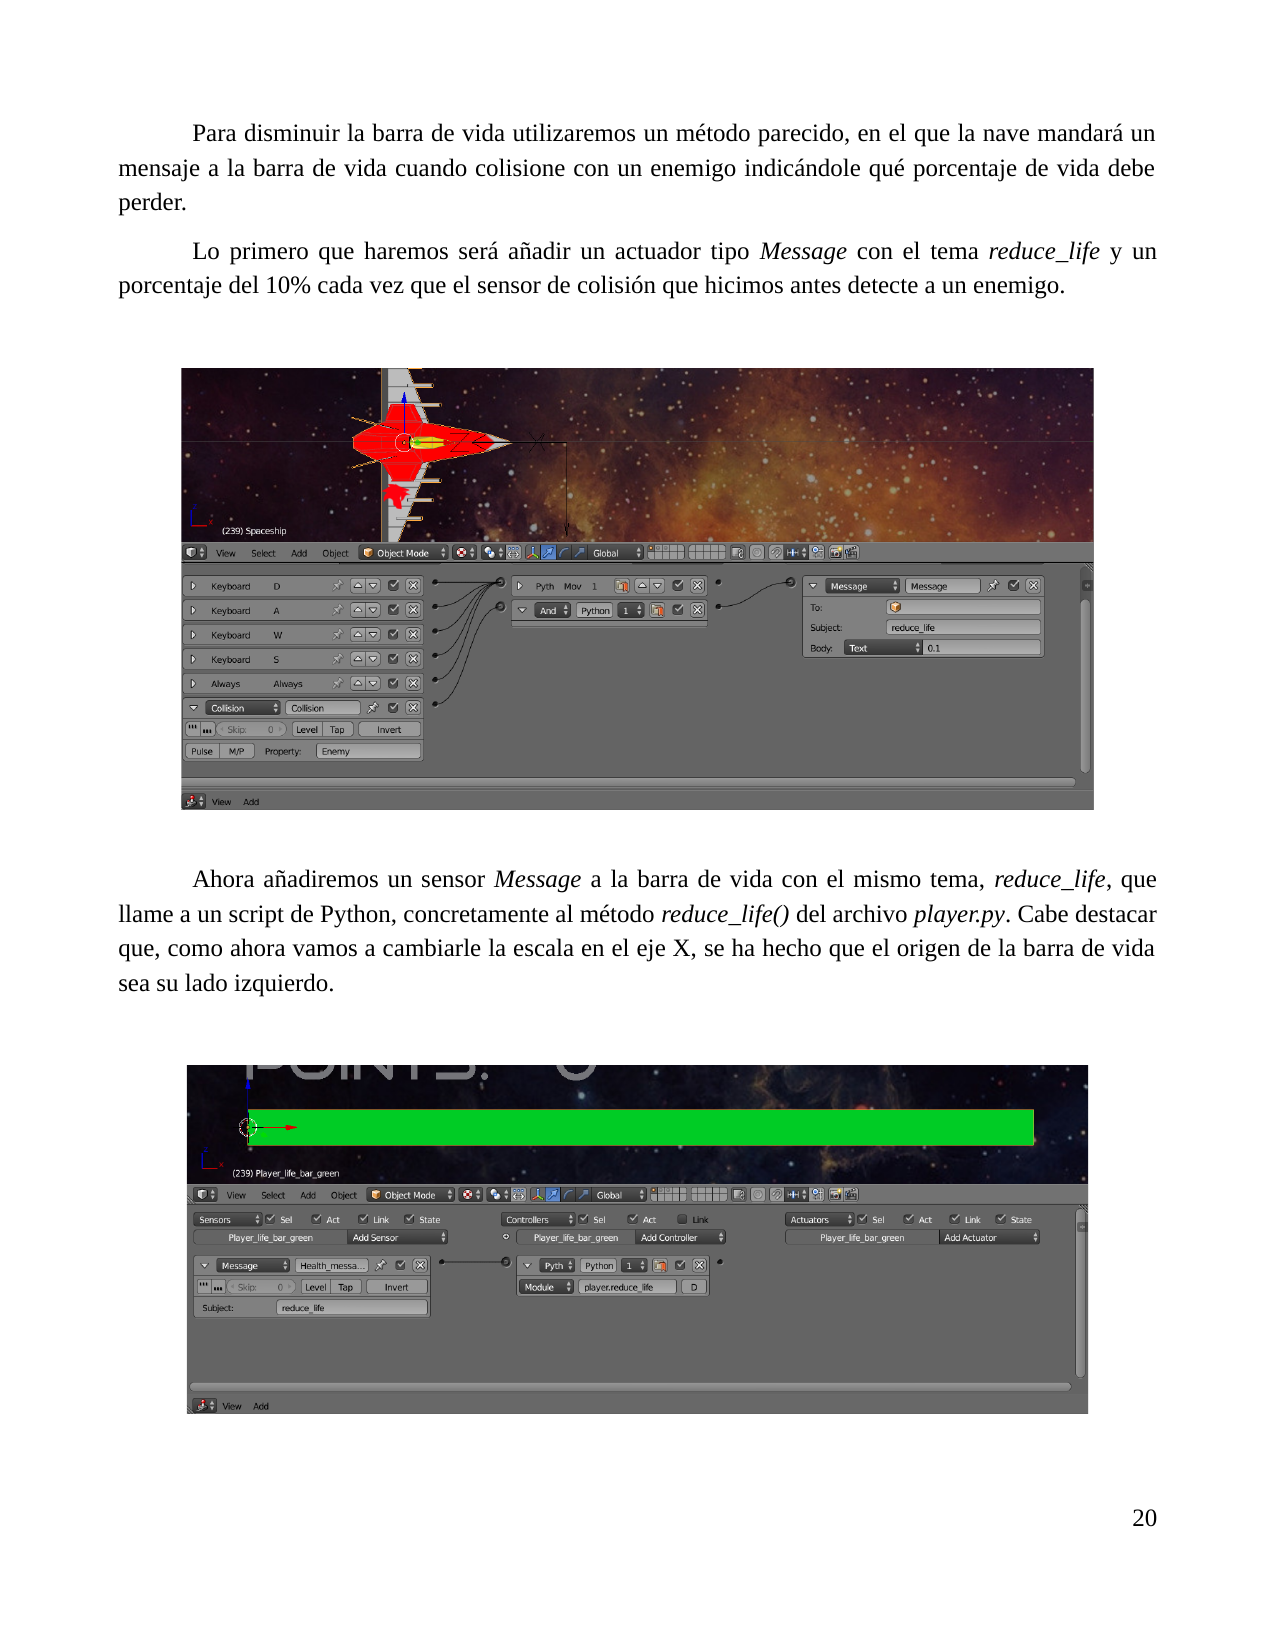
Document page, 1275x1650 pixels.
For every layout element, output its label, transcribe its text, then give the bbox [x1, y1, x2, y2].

picture [186, 1065, 1089, 1414]
text Ahora añadiremos un sensor Message a la barra de vida con el mismo tema, reduce_life, que llame a un script de Python, concretamente al método reduce_life() del archivo player.py. Cabe destacar que, como ahora vamos a cambiarle la escala en el eje X, se ha hecho que el origen de la barra de vida sea su lado izquierdo. [118, 864, 1157, 996]
text Lo primero que haremos será añadir un actuador tipo Message con el tema reduce_life y un porcentaje del 10% cada vez que el sensor de colisión que hicimos antes detecte a un enemigo. [118, 236, 1157, 299]
text Para disminuir la barra de vida utilizaremos un método parecido, en el que la nave mandará un mensaje a la barra de vida cuando colisione con un enemigo indicándole qué porcentaje de vida debe perder. [118, 118, 1157, 216]
picture [181, 368, 1094, 810]
